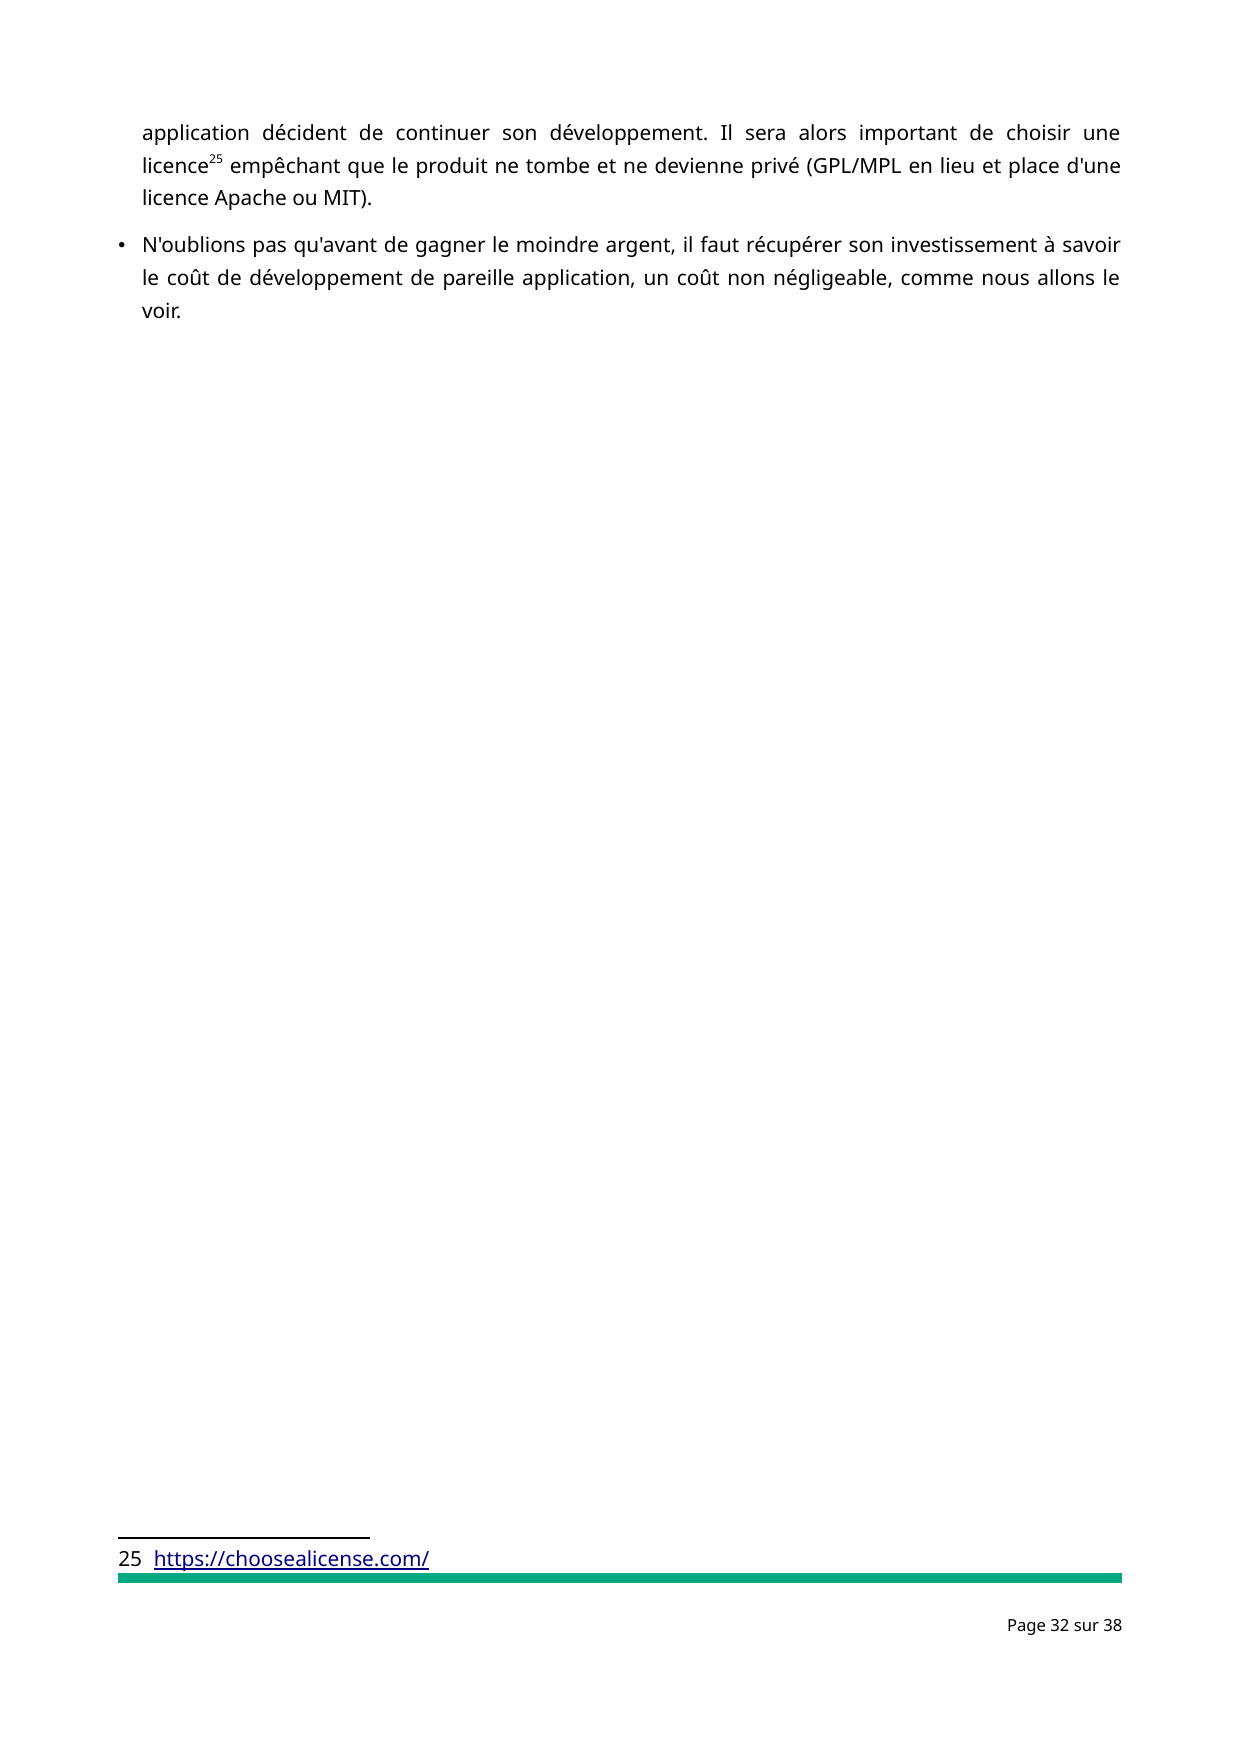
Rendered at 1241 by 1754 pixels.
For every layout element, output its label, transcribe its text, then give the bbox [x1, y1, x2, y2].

list application décident de continuer son développement. Il sera alors important de choisir une licence empêchant que le produit ne tombe et ne devienne privé (GPL/MPL en lieu et place d'une licence Apache ou MIT). [118, 118, 1122, 212]
list https://choosealicense.com/ [118, 1544, 1122, 1573]
list N'oublions pas qu'avant de gagner le moindre argent, il faut récupérer son investissement à savoir le coût de développement de pareille application, un coût non négligeable, comme nous allons le voir. [118, 231, 1122, 324]
